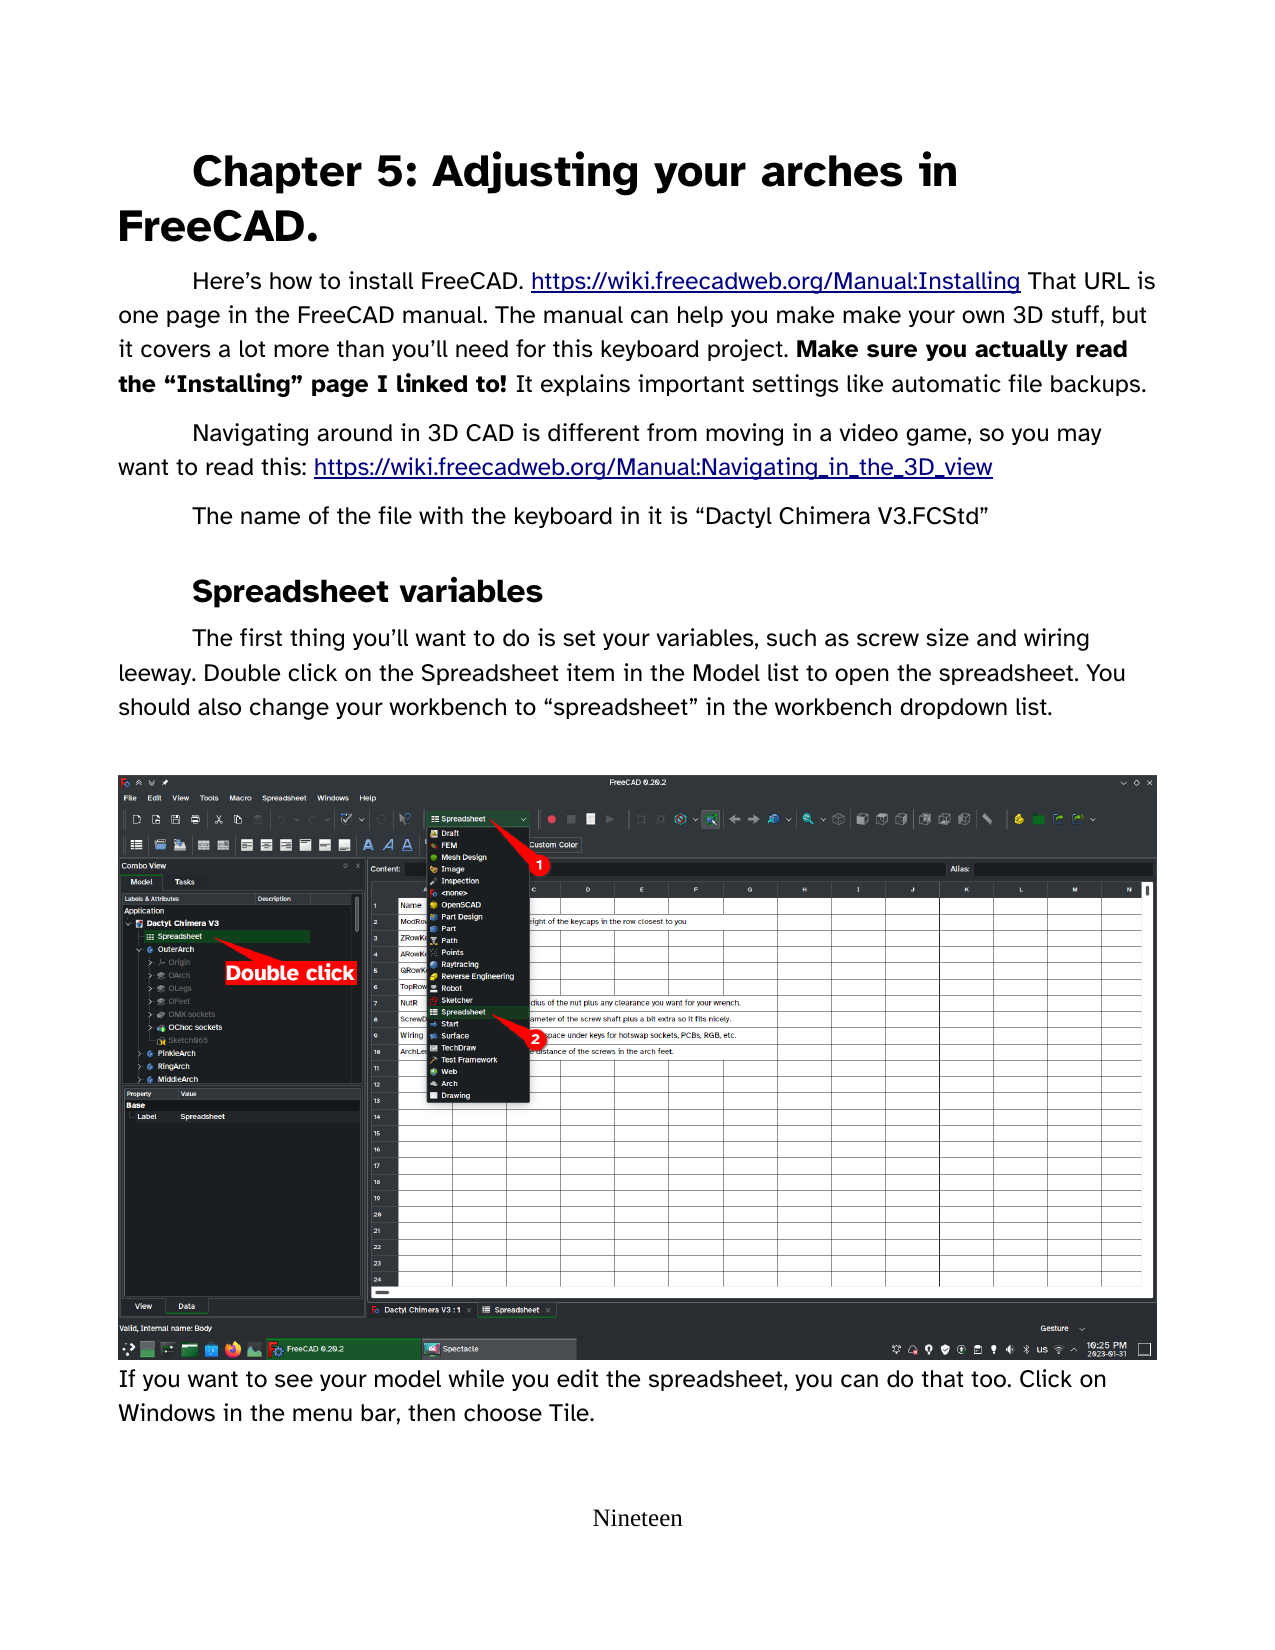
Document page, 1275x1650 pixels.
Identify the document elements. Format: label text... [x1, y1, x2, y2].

text The first thing you’ll want to do is set your variables, such as screw size and wiring leeway. Double click on the Spreadsheet item in the Model list to open the spreadsheet. You should also change your workbench to “spreadsheet” in the workbench dropdown list. [118, 623, 1157, 722]
text If you want to see your model while you edit the spreadsheet, you can do that too. Click on Windows in the menu bar, then choose Tile. [118, 1360, 1157, 1428]
picture [118, 775, 1157, 1360]
text The name of the file with the keyboard in it is “Dactyl Chimera V3.FCStd” [118, 501, 1157, 531]
subtitle Chapter 5: Adjusting your arches in FreeCAD. [118, 143, 1157, 253]
text Here’s how to install FreeCAD. https://wiki.freecadweb.org/Manual:Installing That URL is one page in the FreeCAD manual. The manual can help you make make your own 3D stuff, but it covers a lot more than you’ll need for this keyboard project. Make sure you actually read the “Installing” page I linked to! It explains important settings like automatic file backups. [118, 265, 1157, 398]
text Navigating around in 3D CAD is different from moving in a video game, so you may want to read this: https://wiki.freecadweb.org/Manual:Navigating_in_the_3D_view [118, 417, 1157, 482]
subtitle Spreadsheet variables [118, 571, 1157, 611]
